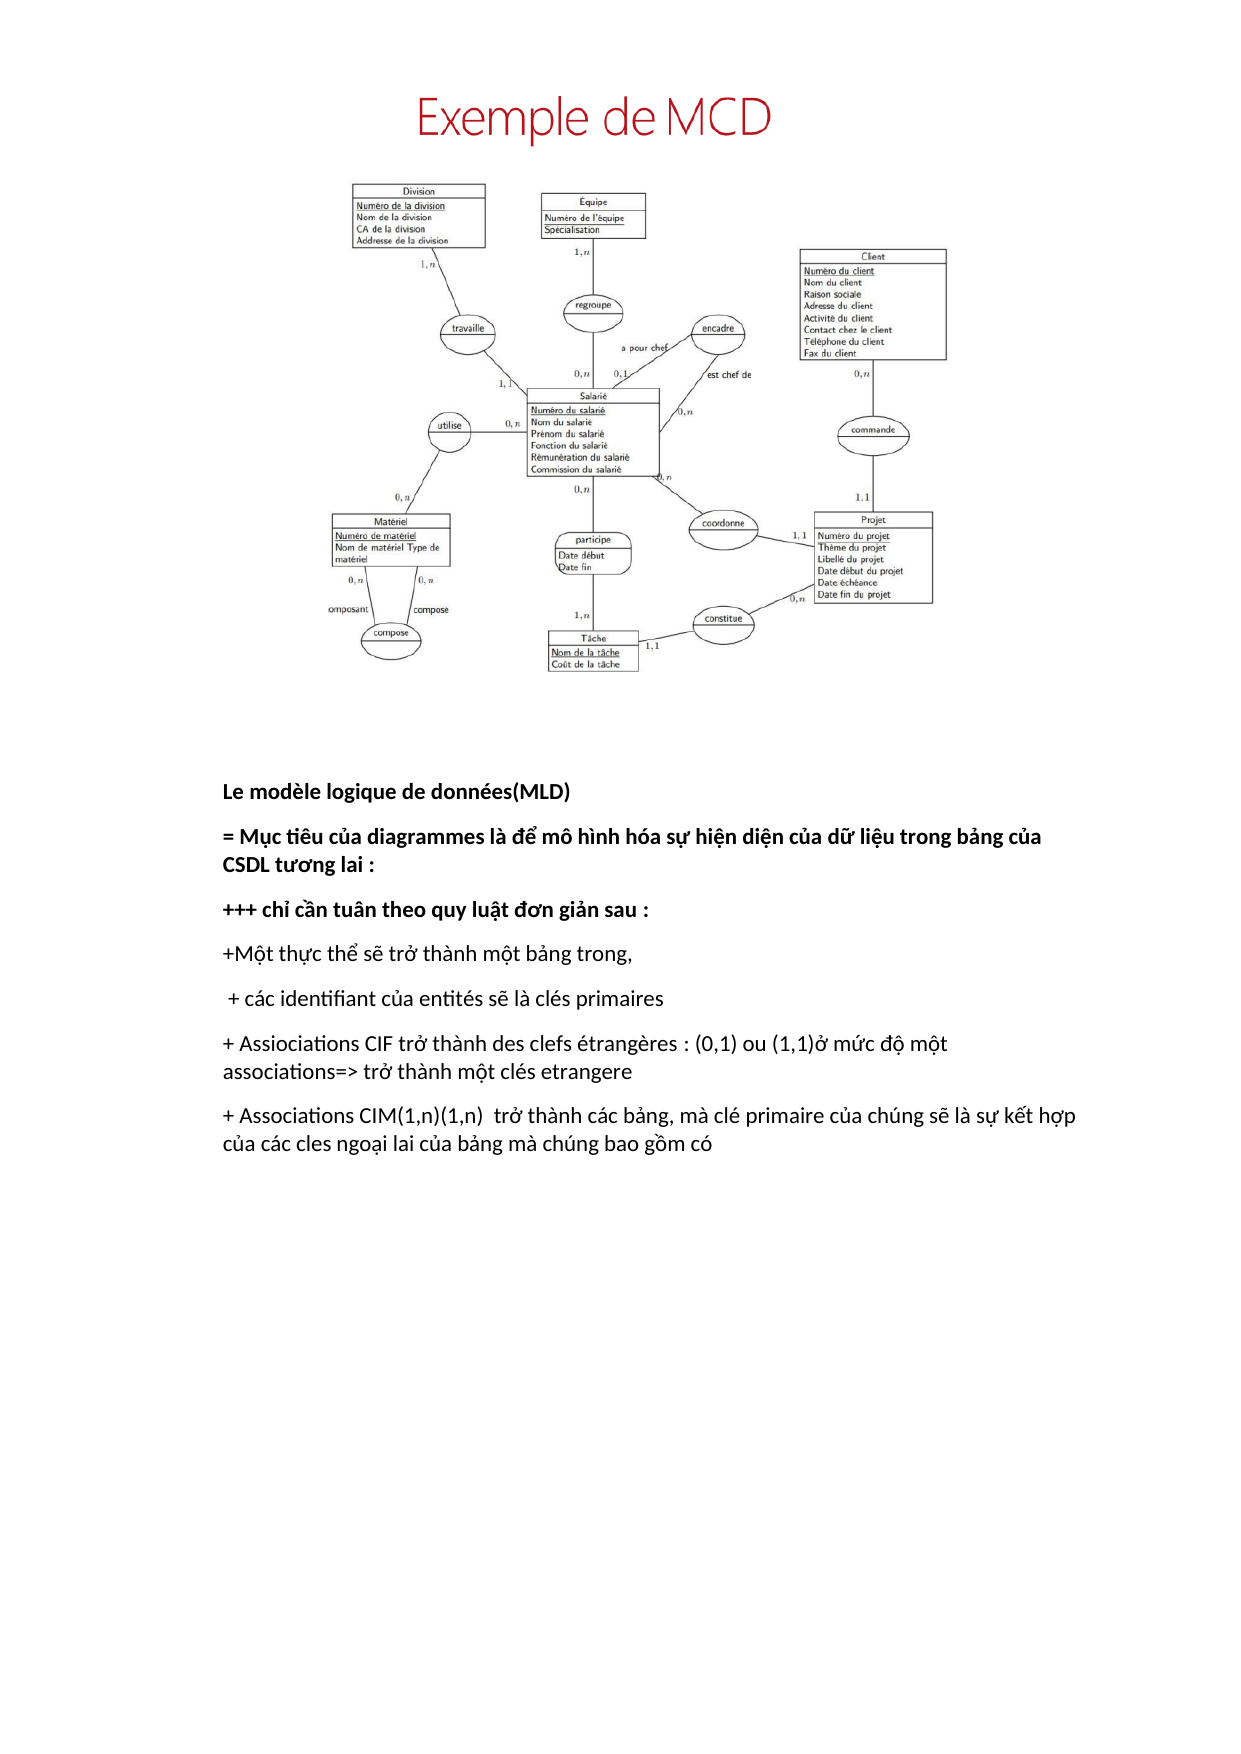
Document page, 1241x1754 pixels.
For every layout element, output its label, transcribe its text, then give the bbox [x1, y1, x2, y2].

list +Một thực thể sẽ trở thành một bảng trong, [223, 939, 1093, 967]
list Le modèle logique de données(MLD) [223, 777, 1093, 805]
list +++ chỉ cần tuân theo quy luật đơn giản sau : [223, 895, 1093, 923]
list + Associations CIM(1,n)(1,n) trở thành các bảng, mà clé primaire của chúng sẽ là sự kết hợp của các cles ngoại lai của bảng mà chúng bao gồm có [223, 1102, 1093, 1158]
list = Mục tiêu của diagrammes là để mô hình hóa sự hiện diện của dữ liệu trong bảng của CSDL tương lai : [223, 822, 1093, 878]
list + các identifiant của entités sẽ là clés primaires [223, 984, 1093, 1012]
list + Assiociations CIF trở thành des clefs étrangères : (0,1) ou (1,1)ở mức độ một associations=> trở thành một clés etrangere [223, 1029, 1093, 1085]
